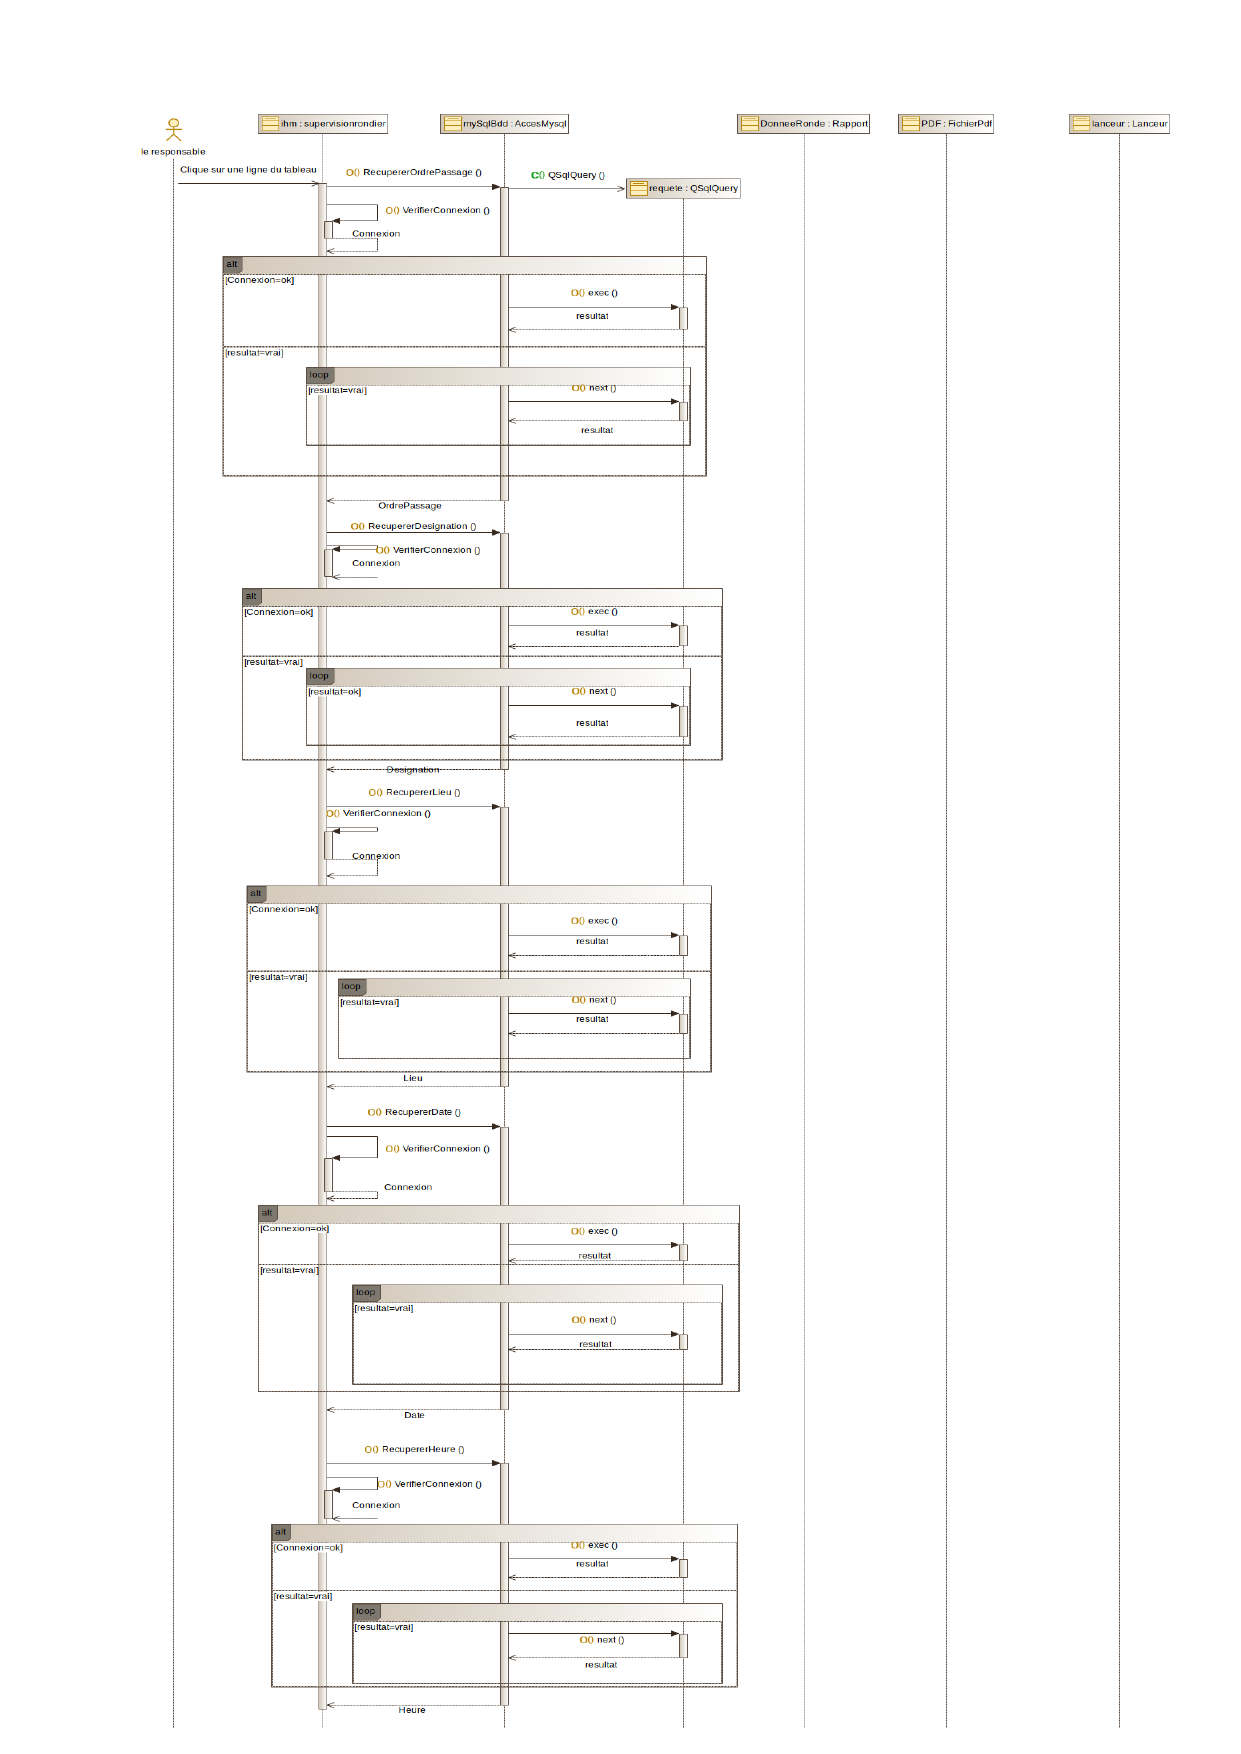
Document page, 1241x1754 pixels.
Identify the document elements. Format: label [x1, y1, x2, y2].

picture [10, 540, 1058, 592]
